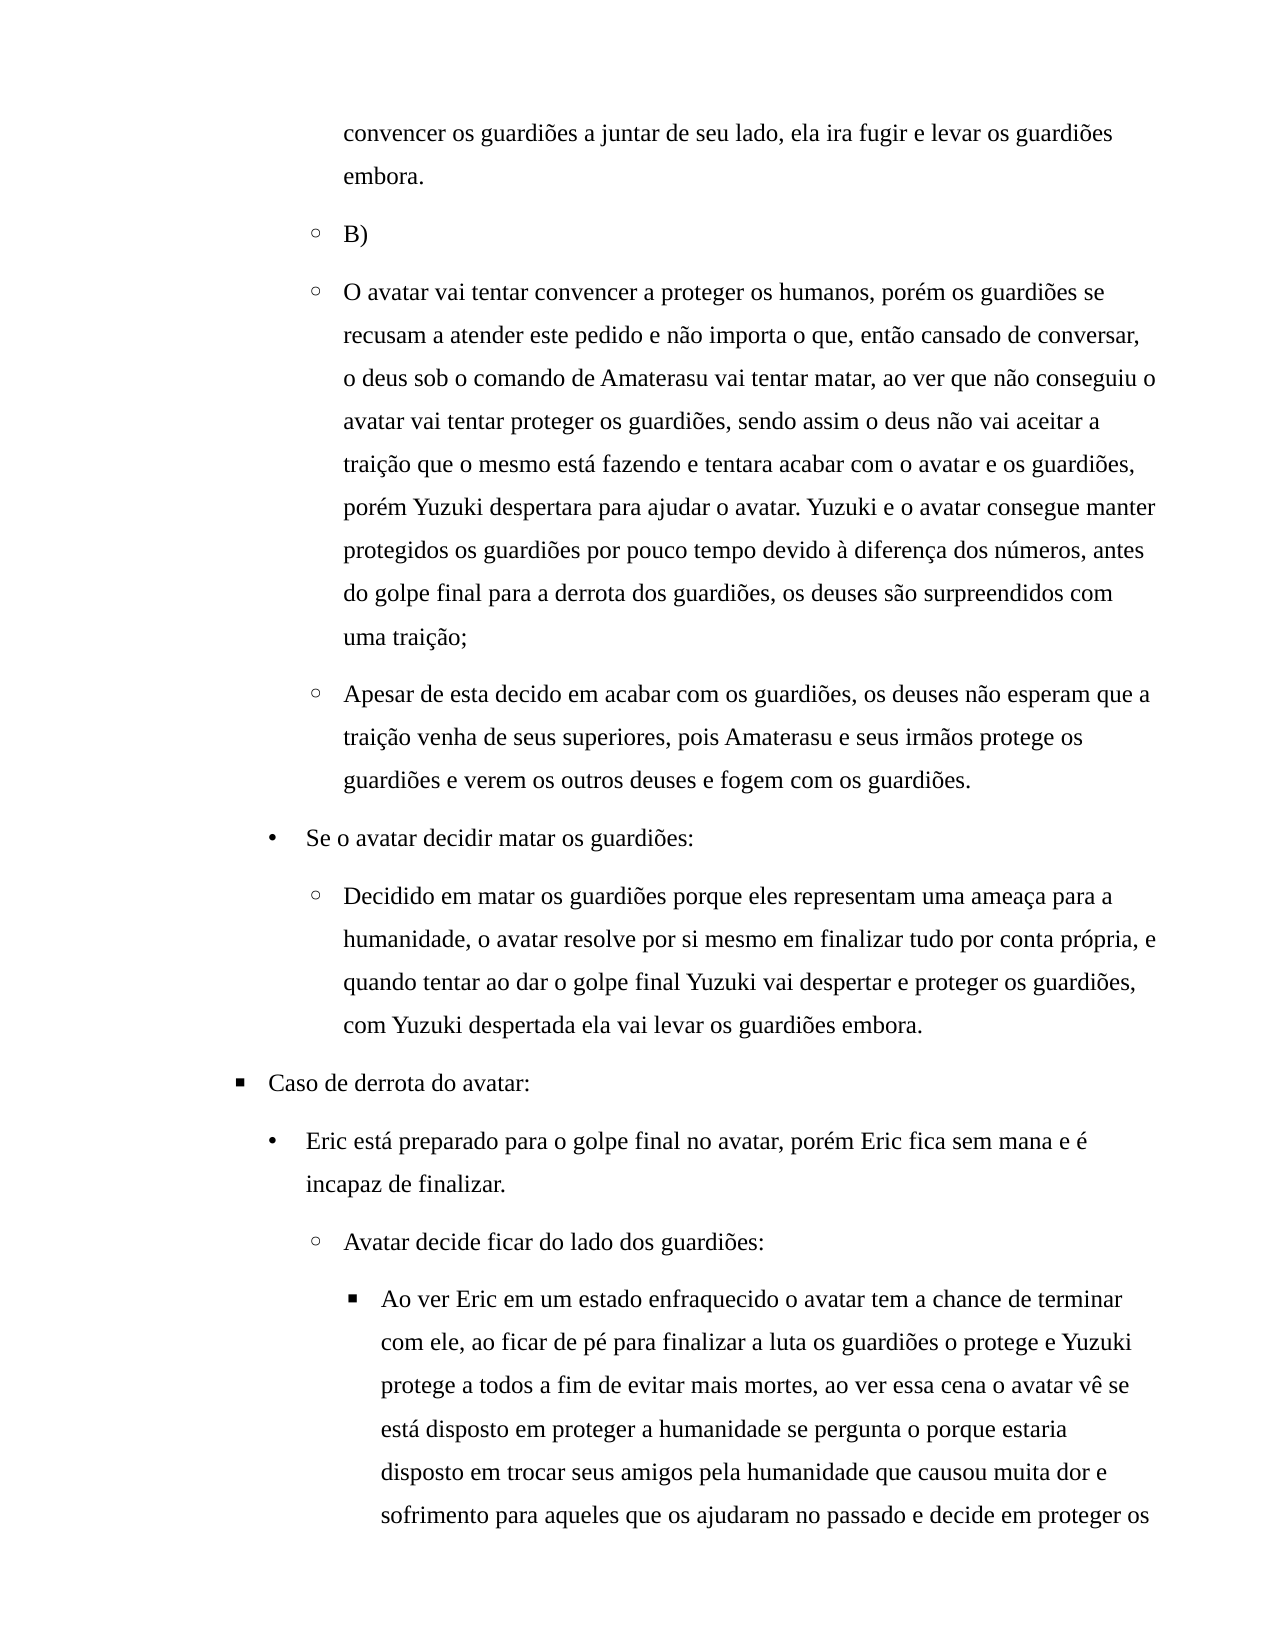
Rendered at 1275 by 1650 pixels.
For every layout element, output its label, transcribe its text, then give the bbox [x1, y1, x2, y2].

list Eric está preparado para o golpe final no avatar, porém Eric fica sem mana e é incapaz de finalizar. [268, 1126, 1157, 1198]
list B) [306, 219, 1157, 248]
list Avatar decide ficar do lado dos guardiões: [306, 1227, 1157, 1255]
list Caso de derrota do avatar: [231, 1068, 1157, 1097]
list O avatar vai tentar convencer a proteger os humanos, porém os guardiões se recusam a atender este pedido e não importa o que, então cansado de conversar, o deus sob o comando de Amaterasu vai tentar matar, ao ver que não conseguiu o avatar vai tentar proteger os guardiões, sendo assim o deus não vai aceitar a traição que o mesmo está fazendo e tentara acabar com o avatar e os guardiões, porém Yuzuki despertara para ajudar o avatar. Yuzuki e o avatar consegue manter protegidos os guardiões por pouco tempo devido à diferença dos números, antes do golpe final para a derrota dos guardiões, os deuses são surpreendidos com uma traição; [306, 277, 1157, 650]
list Apesar de esta decido em acabar com os guardiões, os deuses não esperam que a traição venha de seus superiores, pois Amaterasu e seus irmãos protege os guardiões e verem os outros deuses e fogem com os guardiões. [306, 679, 1157, 794]
list Decidido em matar os guardiões porque eles representam uma ameaça para a humanidade, o avatar resolve por si mesmo em finalizar tudo por conta própria, e quando tentar ao dar o golpe final Yuzuki vai despertar e proteger os guardiões, com Yuzuki despertada ela vai levar os guardiões embora. [306, 881, 1157, 1039]
list Ao ver Eric em um estado enfraquecido o avatar tem a chance de terminar com ele, ao ficar de pé para finalizar a luta os guardiões o protege e Yuzuki protege a todos a fim de evitar mais mortes, ao ver essa cena o avatar vê se está disposto em proteger a humanidade se pergunta o porque estaria disposto em trocar seus amigos pela humanidade que causou muita dor e sofrimento para aqueles que os ajudaram no passado e decide em proteger os [343, 1284, 1157, 1529]
list convencer os guardiões a juntar de seu lado, ela ira fugir e levar os guardiões embora. [306, 118, 1157, 190]
list Se o avatar decidir matar os guardiões: [268, 823, 1157, 852]
